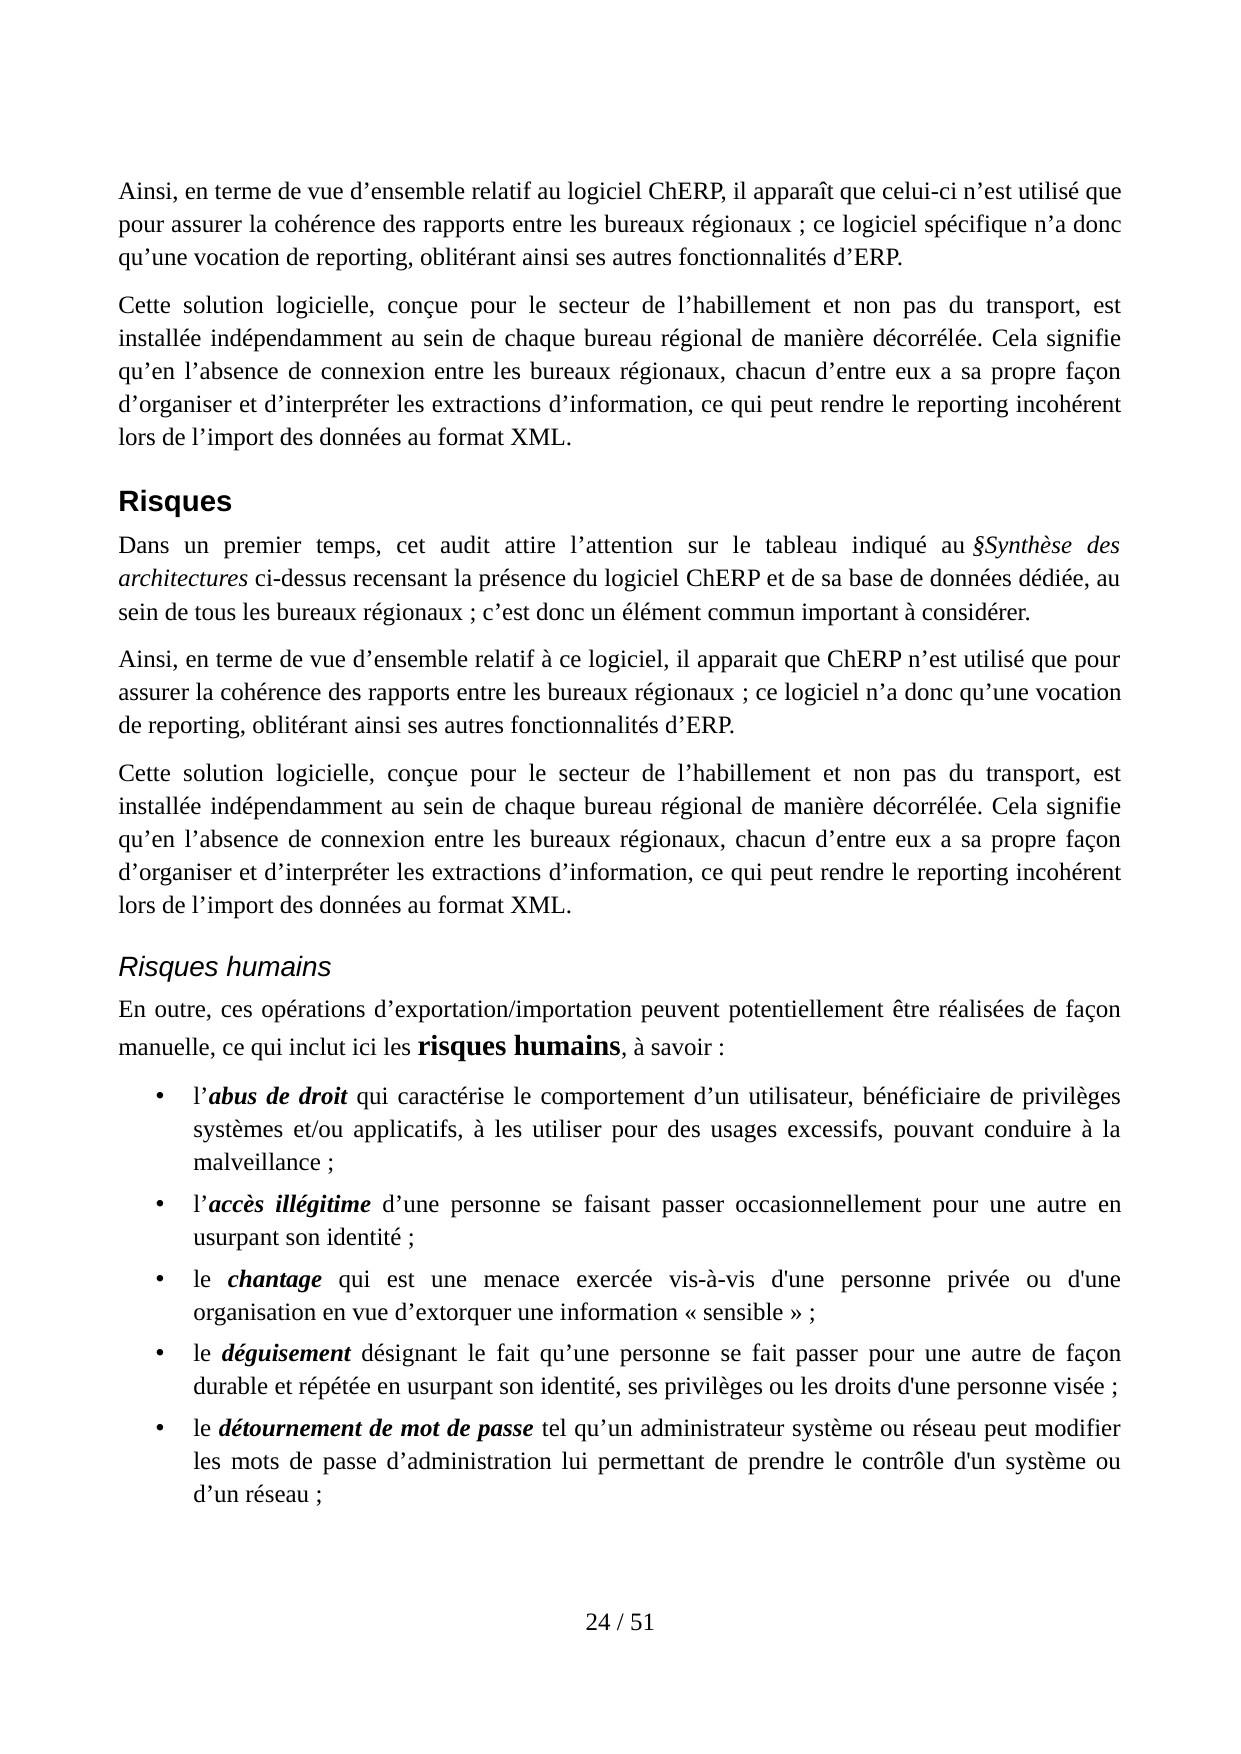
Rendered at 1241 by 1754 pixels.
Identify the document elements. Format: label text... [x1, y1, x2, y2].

text Cette solution logicielle, conçue pour le secteur de l’habillement et non pas du transport, est installée indépendamment au sein de chaque bureau régional de manière décorrélée. Cela signifie qu’en l’absence de connexion entre les bureaux régionaux, chacun d’entre eux a sa propre façon d’organiser et d’interpréter les extractions d’information, ce qui peut rendre le reporting incohérent lors de l’import des données au format XML. [118, 290, 1122, 451]
subtitle Risques [118, 484, 1122, 518]
subtitle Risques humains [118, 950, 1122, 982]
text En outre, ces opérations d’exportation/importation peuvent potentiellement être réalisées de façon manuelle, ce qui inclut ici les risques humains, à savoir : [118, 994, 1122, 1062]
list le chantage qui est une menace exercée vis-à-vis d'une personne privée ou d'une organisation en vue d’extorquer une information « sensible » ; [156, 1264, 1122, 1326]
list le déguisement désignant le fait qu’une personne se fait passer pour une autre de façon durable et répétée en usurpant son identité, ses privilèges ou les droits d'une personne visée ; [156, 1338, 1122, 1400]
list l’abus de droit qui caractérise le comportement d’un utilisateur, bénéficiaire de privilèges systèmes et/ou applicatifs, à les utiliser pour des usages excessifs, pouvant conduire à la malveillance ; [156, 1081, 1122, 1176]
list le détournement de mot de passe tel qu’un administrateur système ou réseau peut modifier les mots de passe d’administration lui permettant de prendre le contrôle d'un système ou d’un réseau ; [156, 1413, 1122, 1508]
list l’accès illégitime d’une personne se faisant passer occasionnellement pour une autre en usurpant son identité ; [156, 1189, 1122, 1251]
text Ainsi, en terme de vue d’ensemble relatif à ce logiciel, il apparait que ChERP n’est utilisé que pour assurer la cohérence des rapports entre les bureaux régionaux ; ce logiciel n’a donc qu’une vocation de reporting, oblitérant ainsi ses autres fonctionnalités d’ERP. [118, 644, 1122, 739]
text Ainsi, en terme de vue d’ensemble relatif au logiciel ChERP, il apparaît que celui-ci n’est utilisé que pour assurer la cohérence des rapports entre les bureaux régionaux ; ce logiciel spécifique n’a donc qu’une vocation de reporting, oblitérant ainsi ses autres fonctionnalités d’ERP. [118, 176, 1122, 271]
text Cette solution logicielle, conçue pour le secteur de l’habillement et non pas du transport, est installée indépendamment au sein de chaque bureau régional de manière décorrélée. Cela signifie qu’en l’absence de connexion entre les bureaux régionaux, chacun d’entre eux a sa propre façon d’organiser et d’interpréter les extractions d’information, ce qui peut rendre le reporting incohérent lors de l’import des données au format XML. [118, 758, 1122, 919]
text Dans un premier temps, cet audit attire l’attention sur le tableau indiqué au §Synthèse des architectures ci-dessus recensant la présence du logiciel ChERP et de sa base de données dédiée, au sein de tous les bureaux régionaux ; c’est donc un élément commun important à considérer. [118, 531, 1122, 625]
